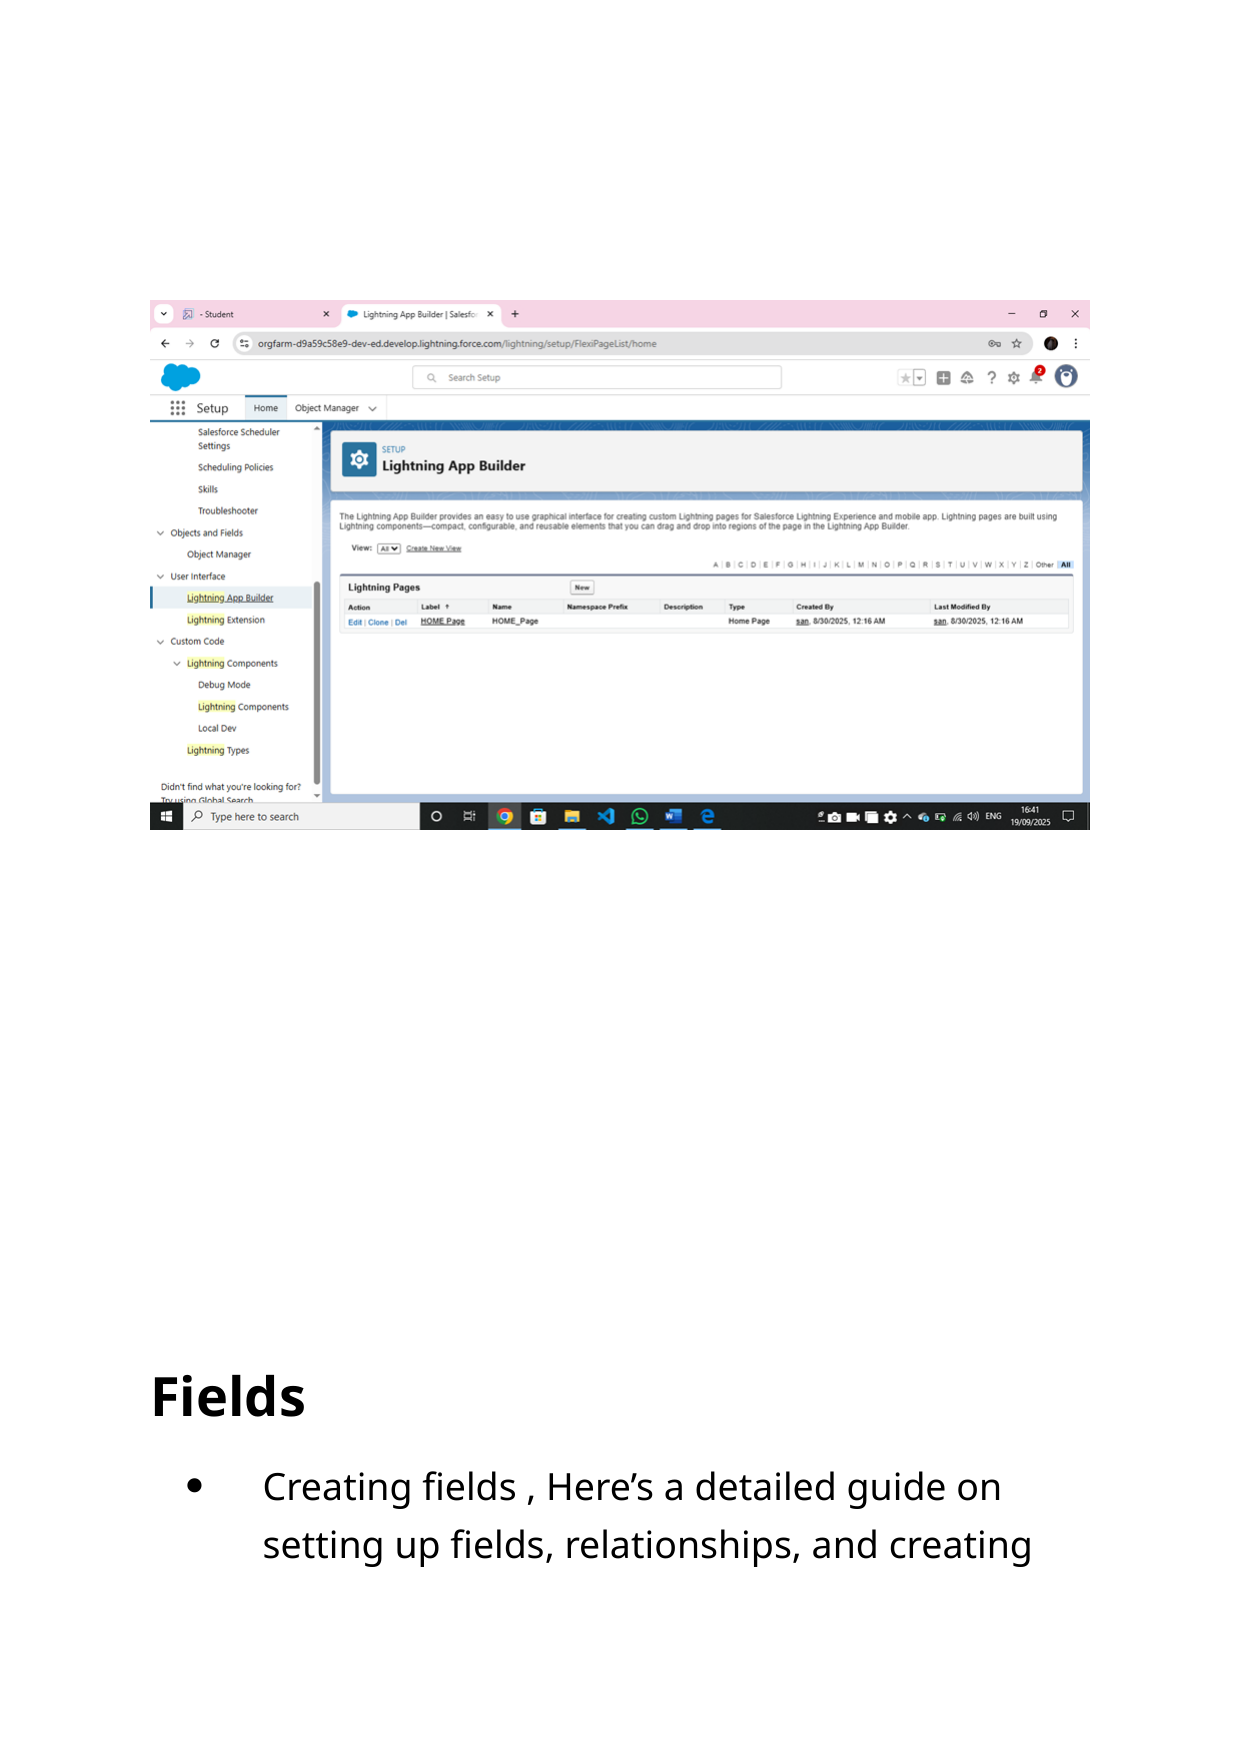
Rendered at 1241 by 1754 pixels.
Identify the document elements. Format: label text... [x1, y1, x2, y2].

text Fields [150, 1359, 1090, 1432]
list Creating fields , Here’s a detailed guide on setting up fields, relationships, and creating [187, 1460, 1090, 1570]
